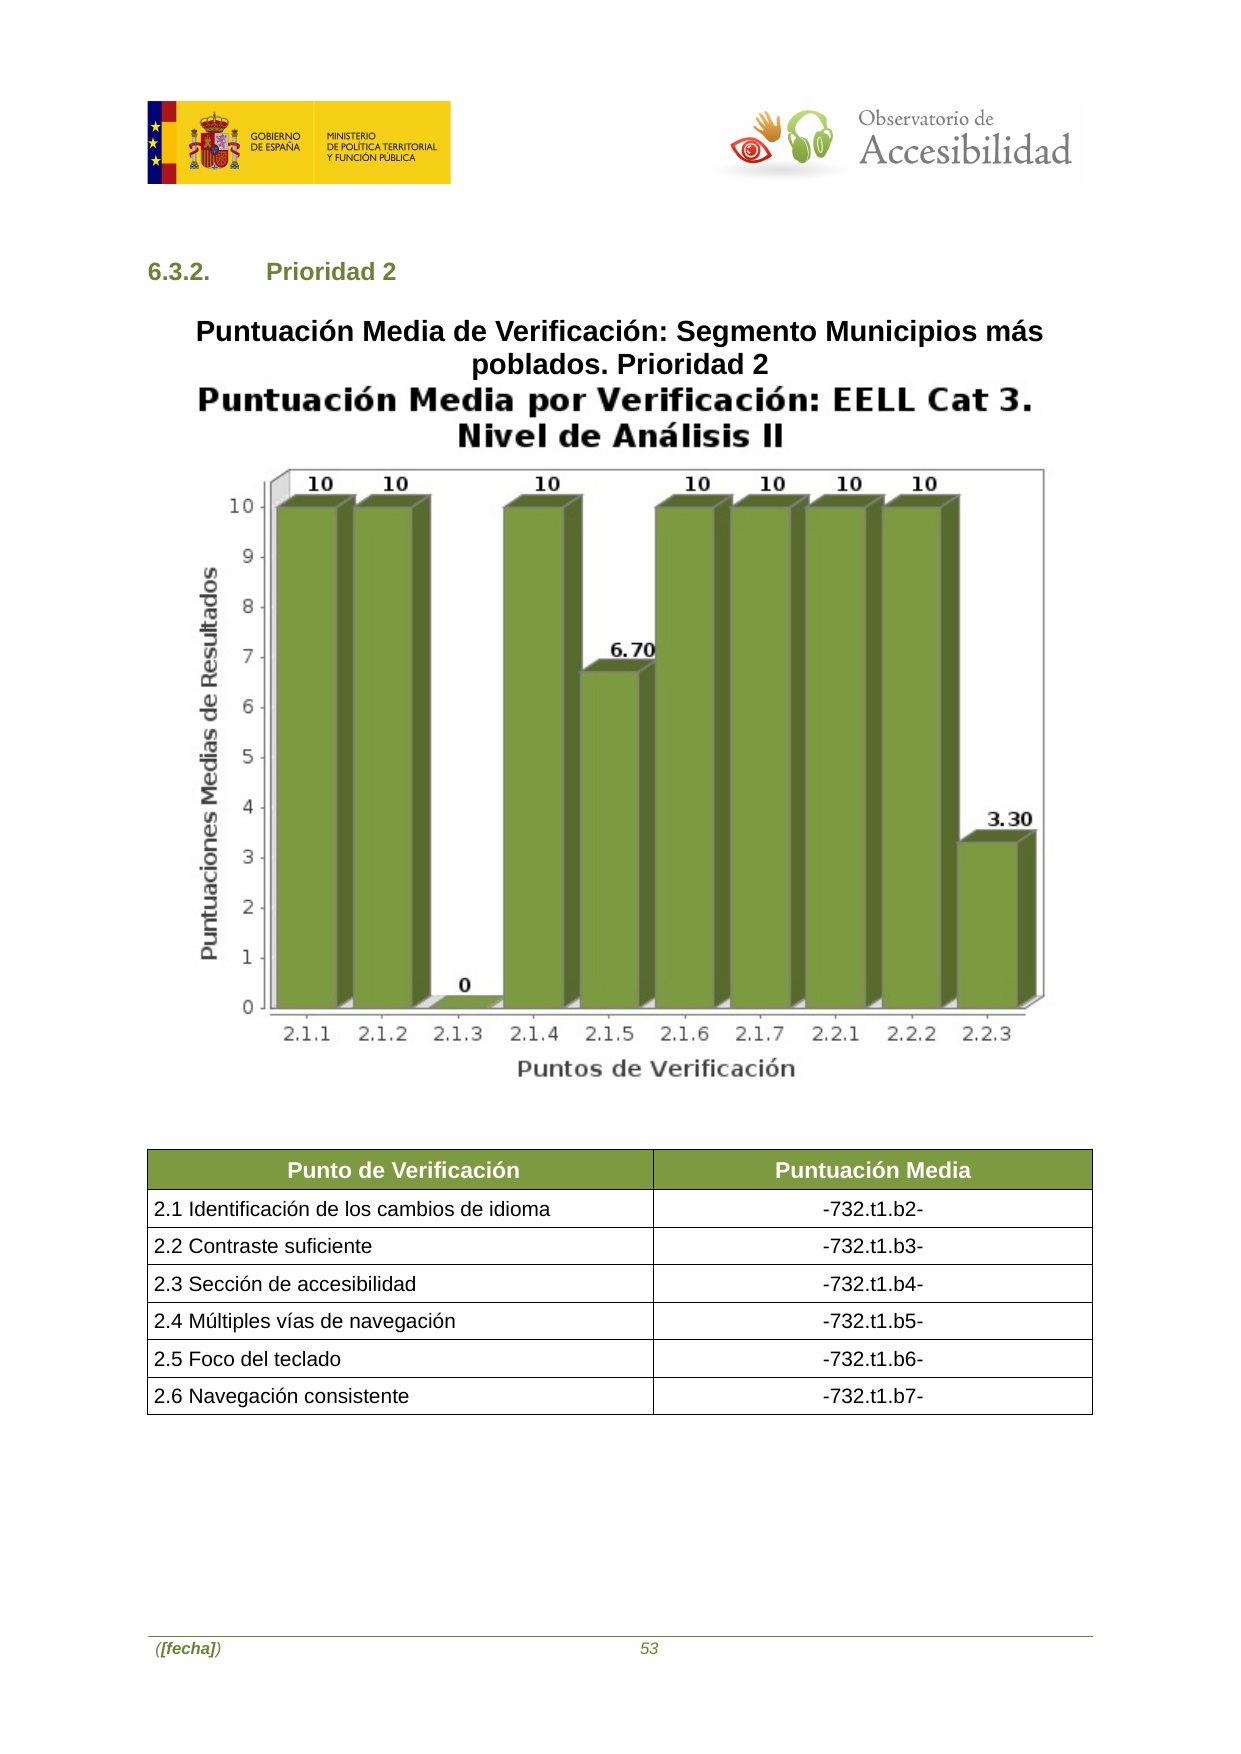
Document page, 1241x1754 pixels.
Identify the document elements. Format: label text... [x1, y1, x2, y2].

table_cell -732.t1.b5- [654, 1303, 1092, 1339]
picture [710, 101, 1086, 184]
table_cell 2.3 Sección de accesibilidad [148, 1265, 653, 1302]
table_cell -732.t1.b3- [654, 1228, 1092, 1264]
subtitle Prioridad 2 [148, 257, 1092, 286]
table_cell -732.t1.b6- [654, 1340, 1092, 1377]
table_cell 2.1 Identificación de los cambios de idioma [148, 1190, 653, 1227]
table_cell 2.6 Navegación consistente [148, 1378, 653, 1414]
table_cell -732.t1.b7- [654, 1378, 1092, 1414]
table_cell -732.t1.b2- [654, 1190, 1092, 1227]
table_header Puntuación Media [654, 1150, 1092, 1189]
table_cell -732.t1.b4- [654, 1265, 1092, 1302]
picture [178, 380, 1062, 1091]
table_cell 2.4 Múltiples vías de navegación [148, 1303, 653, 1339]
table_cell 2.2 Contraste suficiente [148, 1228, 653, 1264]
text Puntuación Media de Verificación: Segmento Municipios más poblados. Prioridad 2 [148, 314, 1092, 381]
picture [147, 101, 451, 184]
table_header Punto de Verificación [148, 1150, 653, 1189]
table_cell 2.5 Foco del teclado [148, 1340, 653, 1377]
